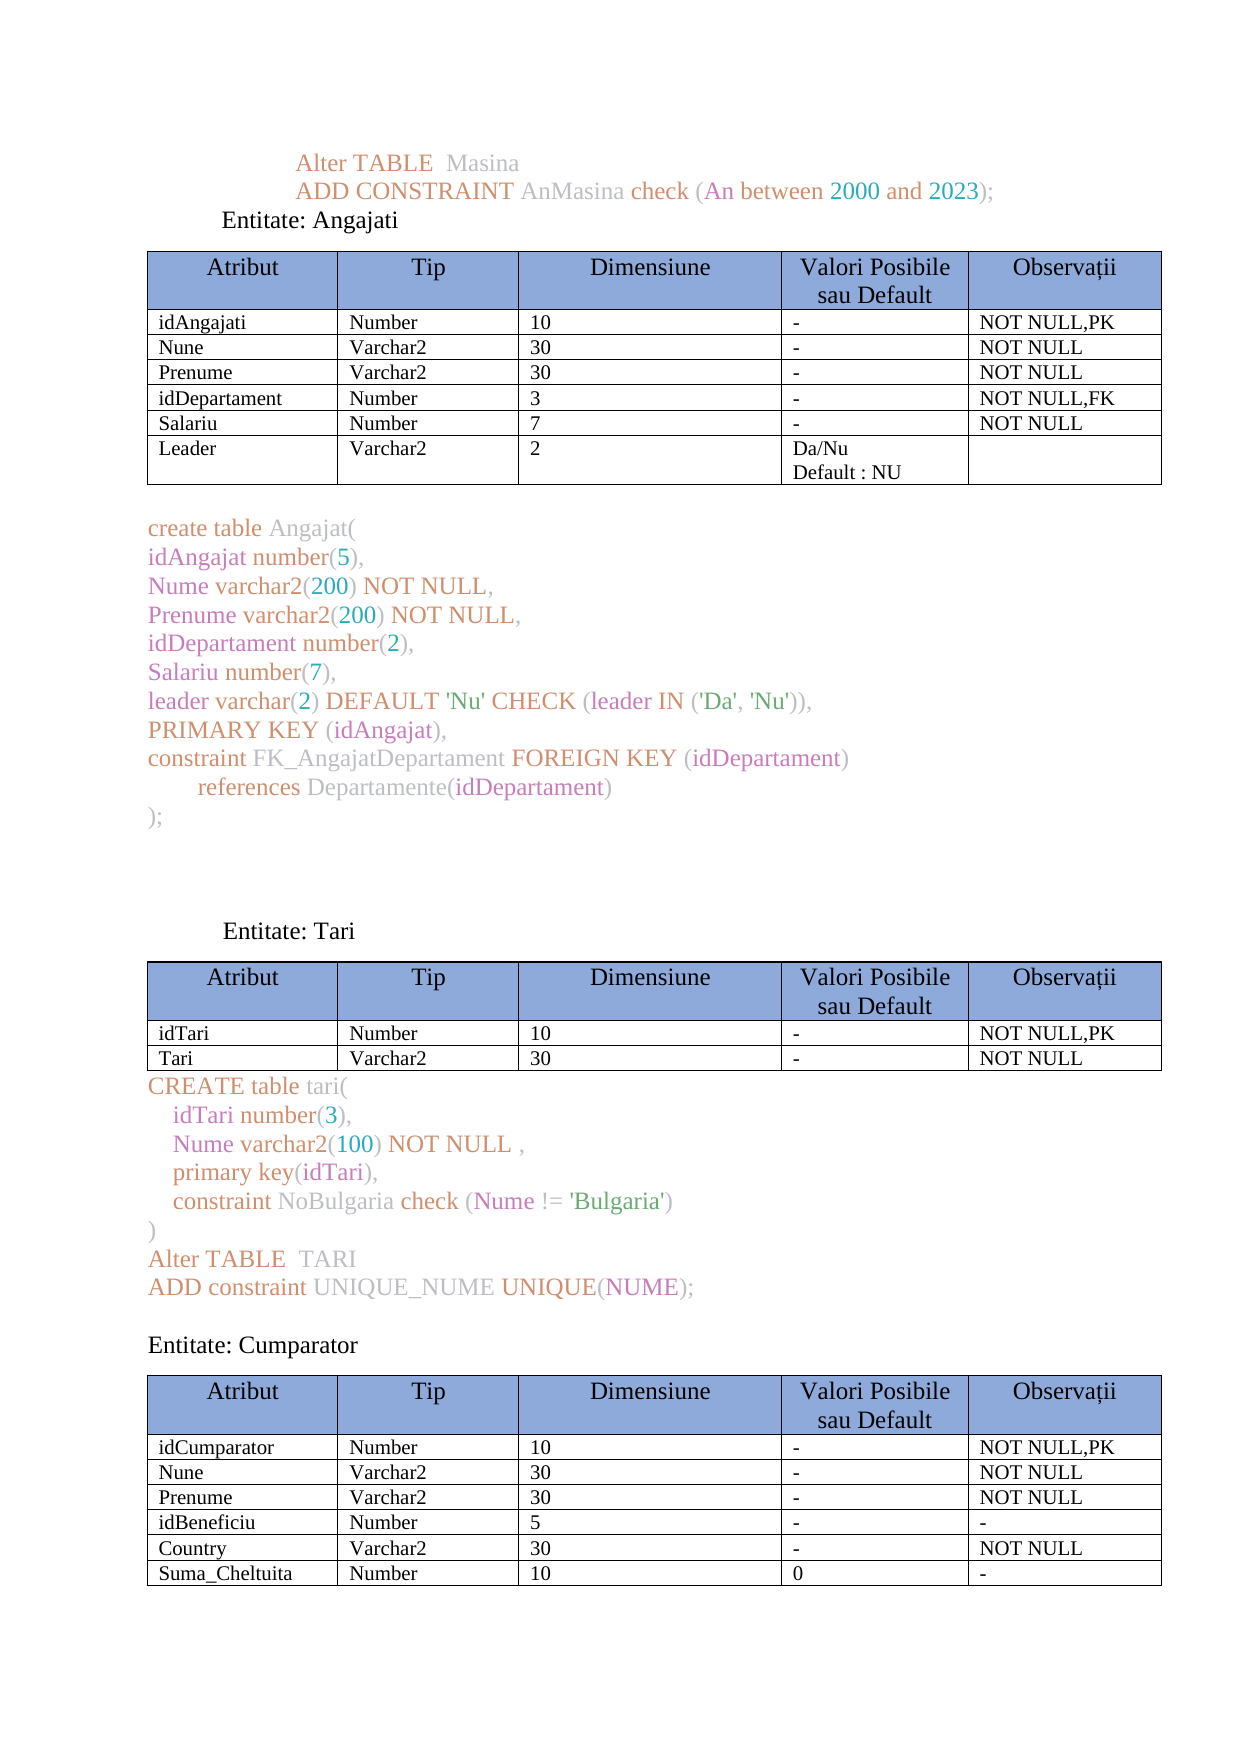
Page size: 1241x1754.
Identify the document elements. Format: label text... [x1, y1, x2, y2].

table_cell Number [338, 385, 518, 409]
table_cell 30 [519, 1485, 781, 1509]
table_cell NOT NULL [969, 1535, 1161, 1559]
table_cell - [782, 1046, 968, 1070]
table_cell 30 [519, 1046, 781, 1070]
table_cell 10 [519, 1021, 781, 1045]
table_cell - [782, 385, 968, 409]
list Entitate: Tari [223, 916, 1093, 945]
table_header Dimensiune [519, 252, 781, 309]
table_cell Number [338, 1510, 518, 1534]
text Entitate: Cumparator [148, 1330, 1093, 1359]
table_cell Varchar2 [338, 360, 518, 384]
table_cell idDepartament [148, 385, 337, 409]
table_cell idBeneficiu [148, 1510, 337, 1534]
table_cell Number [338, 1435, 518, 1459]
table_cell 30 [519, 360, 781, 384]
table_cell NOT NULL [969, 335, 1161, 359]
table_cell 30 [519, 335, 781, 359]
table_cell Prenume [148, 360, 337, 384]
table_cell NOT NULL [969, 1485, 1161, 1509]
table_cell 3 [519, 385, 781, 409]
table_cell - [782, 1021, 968, 1045]
table_cell Nune [148, 335, 337, 359]
table_cell Suma_Cheltuita [148, 1561, 337, 1584]
table_cell 0 [782, 1561, 968, 1584]
table_cell 30 [519, 1535, 781, 1559]
table_cell 10 [519, 1561, 781, 1584]
table_cell Salariu [148, 411, 337, 434]
table_cell idTari [148, 1021, 337, 1045]
table_cell Varchar2 [338, 1046, 518, 1070]
table_header Observații [969, 963, 1161, 1020]
table_cell - [782, 360, 968, 384]
table_cell idAngajati [148, 310, 337, 334]
table_cell NOT NULL,PK [969, 310, 1161, 334]
table_cell - [782, 335, 968, 359]
table_cell Varchar2 [338, 436, 518, 484]
table_cell 2 [519, 436, 781, 484]
table_header Tip [338, 252, 518, 309]
table_cell - [782, 1460, 968, 1484]
table_cell - [782, 1535, 968, 1559]
table_header Observații [969, 1376, 1161, 1434]
table_header Valori Posibile sau Default [782, 963, 968, 1020]
table_cell Number [338, 310, 518, 334]
table_cell Leader [148, 436, 337, 484]
table_cell - [782, 411, 968, 434]
table_cell - [782, 1510, 968, 1534]
table_header Valori Posibile sau Default [782, 252, 968, 309]
text CREATE table tari( idTari number(3), Nume varchar2(100) NOT NULL , primary key(idTari), constraint NoBulgaria check (Nume != 'Bulgaria') ) Alter TABLE TARI ADD constraint UNIQUE_NUME UNIQUE(NUME); [148, 1071, 1093, 1301]
table_cell NOT NULL,FK [969, 385, 1161, 409]
table_cell Number [338, 1021, 518, 1045]
table_cell 10 [519, 1435, 781, 1459]
table_cell 5 [519, 1510, 781, 1534]
table_cell - [969, 1510, 1161, 1534]
table_cell 10 [519, 310, 781, 334]
table_header Atribut [148, 252, 337, 309]
table_cell 30 [519, 1460, 781, 1484]
table_cell Varchar2 [338, 1485, 518, 1509]
table_cell NOT NULL,PK [969, 1021, 1161, 1045]
table_cell Da/Nu Default : NU [782, 436, 968, 484]
table_cell - [969, 1561, 1161, 1584]
table_cell NOT NULL,PK [969, 1435, 1161, 1459]
table_header Tip [338, 963, 518, 1020]
table_cell idCumparator [148, 1435, 337, 1459]
table_cell Nune [148, 1460, 337, 1484]
table_cell Tari [148, 1046, 337, 1070]
text Alter TABLE Masina ADD CONSTRAINT AnMasina check (An between 2000 and 2023); [295, 148, 1093, 205]
table_cell [969, 436, 1161, 484]
text create table Angajat( idAngajat number(5), Nume varchar2(200) NOT NULL, Prenume varchar2(200) NOT NULL, idDepartament number(2), Salariu number(7), leader varchar(2) DEFAULT 'Nu' CHECK (leader IN ('Da', 'Nu')), PRIMARY KEY (idAngajat), constraint FK_AngajatDepartament FOREIGN KEY (idDepartament) references Departamente(idDepartament) ); [148, 513, 1093, 830]
table_cell Country [148, 1535, 337, 1559]
table_cell NOT NULL [969, 411, 1161, 434]
table_cell - [782, 1435, 968, 1459]
table_cell - [782, 310, 968, 334]
table_header Observații [969, 252, 1161, 309]
table_cell NOT NULL [969, 360, 1161, 384]
table_cell NOT NULL [969, 1046, 1161, 1070]
table_cell Number [338, 411, 518, 434]
table_header Dimensiune [519, 963, 781, 1020]
table_cell 7 [519, 411, 781, 434]
table_cell NOT NULL [969, 1460, 1161, 1484]
table_cell Varchar2 [338, 1535, 518, 1559]
text Entitate: Angajati [148, 205, 1093, 234]
table_cell - [782, 1485, 968, 1509]
table_cell Varchar2 [338, 335, 518, 359]
table_cell Number [338, 1561, 518, 1584]
table_cell Varchar2 [338, 1460, 518, 1484]
table_header Tip [338, 1376, 518, 1434]
table_header Atribut [148, 1376, 337, 1434]
table_header Valori Posibile sau Default [782, 1376, 968, 1434]
table_header Atribut [148, 963, 337, 1020]
table_cell Prenume [148, 1485, 337, 1509]
table_header Dimensiune [519, 1376, 781, 1434]
